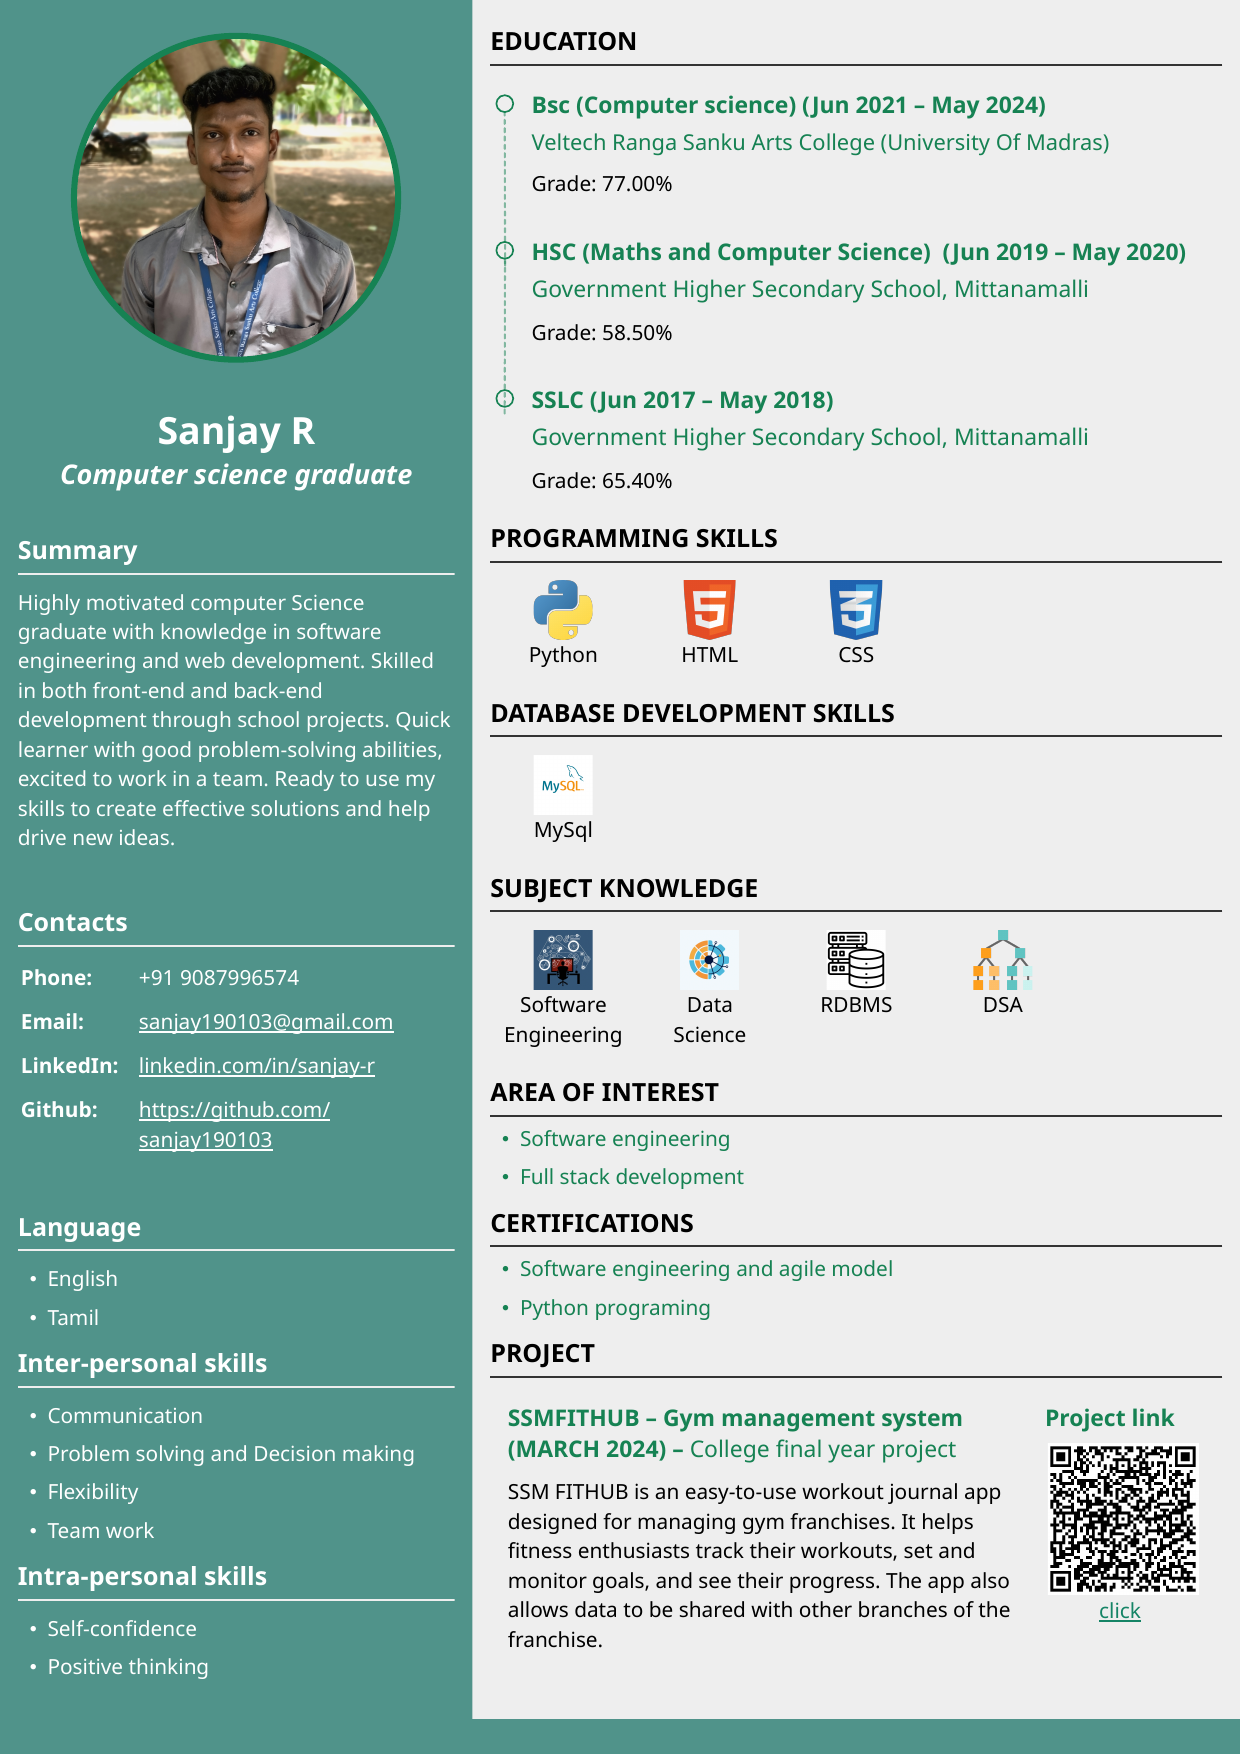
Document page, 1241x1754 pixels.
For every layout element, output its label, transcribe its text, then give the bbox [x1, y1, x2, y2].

table_header [930, 744, 1076, 864]
table_header [1076, 569, 1222, 689]
table_header Software Engineering [490, 918, 636, 1069]
table_header MySql [490, 744, 636, 864]
table_cell SSLC (Jun 2017 – May 2018) Government Higher Secondary School, Mittanamalli Grade: 65.40% [520, 366, 1222, 514]
table_header Project link click [1033, 1384, 1222, 1673]
table_cell HSC (Maths and Computer Science) (Jun 2019 – May 2020) Government Higher Secondary School, Mittanamalli Grade: 58.50% [520, 218, 1222, 366]
picture [77, 39, 395, 356]
table_header [490, 72, 520, 218]
table_header Data Science [636, 918, 783, 1069]
table_cell [490, 218, 520, 366]
table_header [490, 1384, 496, 1673]
picture [533, 580, 593, 640]
picture [680, 930, 740, 990]
table_header SSMFITHUB – Gym management system (MARCH 2024) – College final year project SSM FITHUB is an easy-to-use workout journal app designed for managing gym franchises. It helps fitness enthusiasts track their workouts, set and monitor goals, and see their progress. The app also allows data to be shared with other branches of the franchise. [496, 1384, 1033, 1673]
table_header CSS [783, 569, 929, 689]
table_header [1076, 744, 1222, 864]
picture [1047, 1443, 1199, 1595]
picture [683, 580, 736, 640]
picture [533, 755, 593, 815]
table_header [1076, 918, 1222, 1069]
picture [826, 930, 886, 990]
table_header [930, 569, 1076, 689]
picture [533, 930, 593, 990]
table_header Bsc (Computer science) (Jun 2021 – May 2024) Veltech Ranga Sanku Arts College (University Of Madras) Grade: 77.00% [520, 72, 1222, 218]
picture [973, 930, 1033, 990]
table_header HTML [636, 569, 783, 689]
table_header [783, 744, 929, 864]
table_header [636, 744, 783, 864]
table_cell [490, 366, 520, 514]
table_header DSA [930, 918, 1076, 1069]
table_header Python [490, 569, 636, 689]
picture [829, 580, 883, 640]
table_header RDBMS [783, 918, 929, 1069]
table_header EDUCATION PROGRAMMING SKILLS DATABASE DEVELOPMENT SKILLS SUBJECT KNOWLEDGE AREA OF INTEREST Software engineering Full stack development CERTIFICATIONS Software engineering and agile model Python programing PROJECT [473, 0, 1240, 1707]
